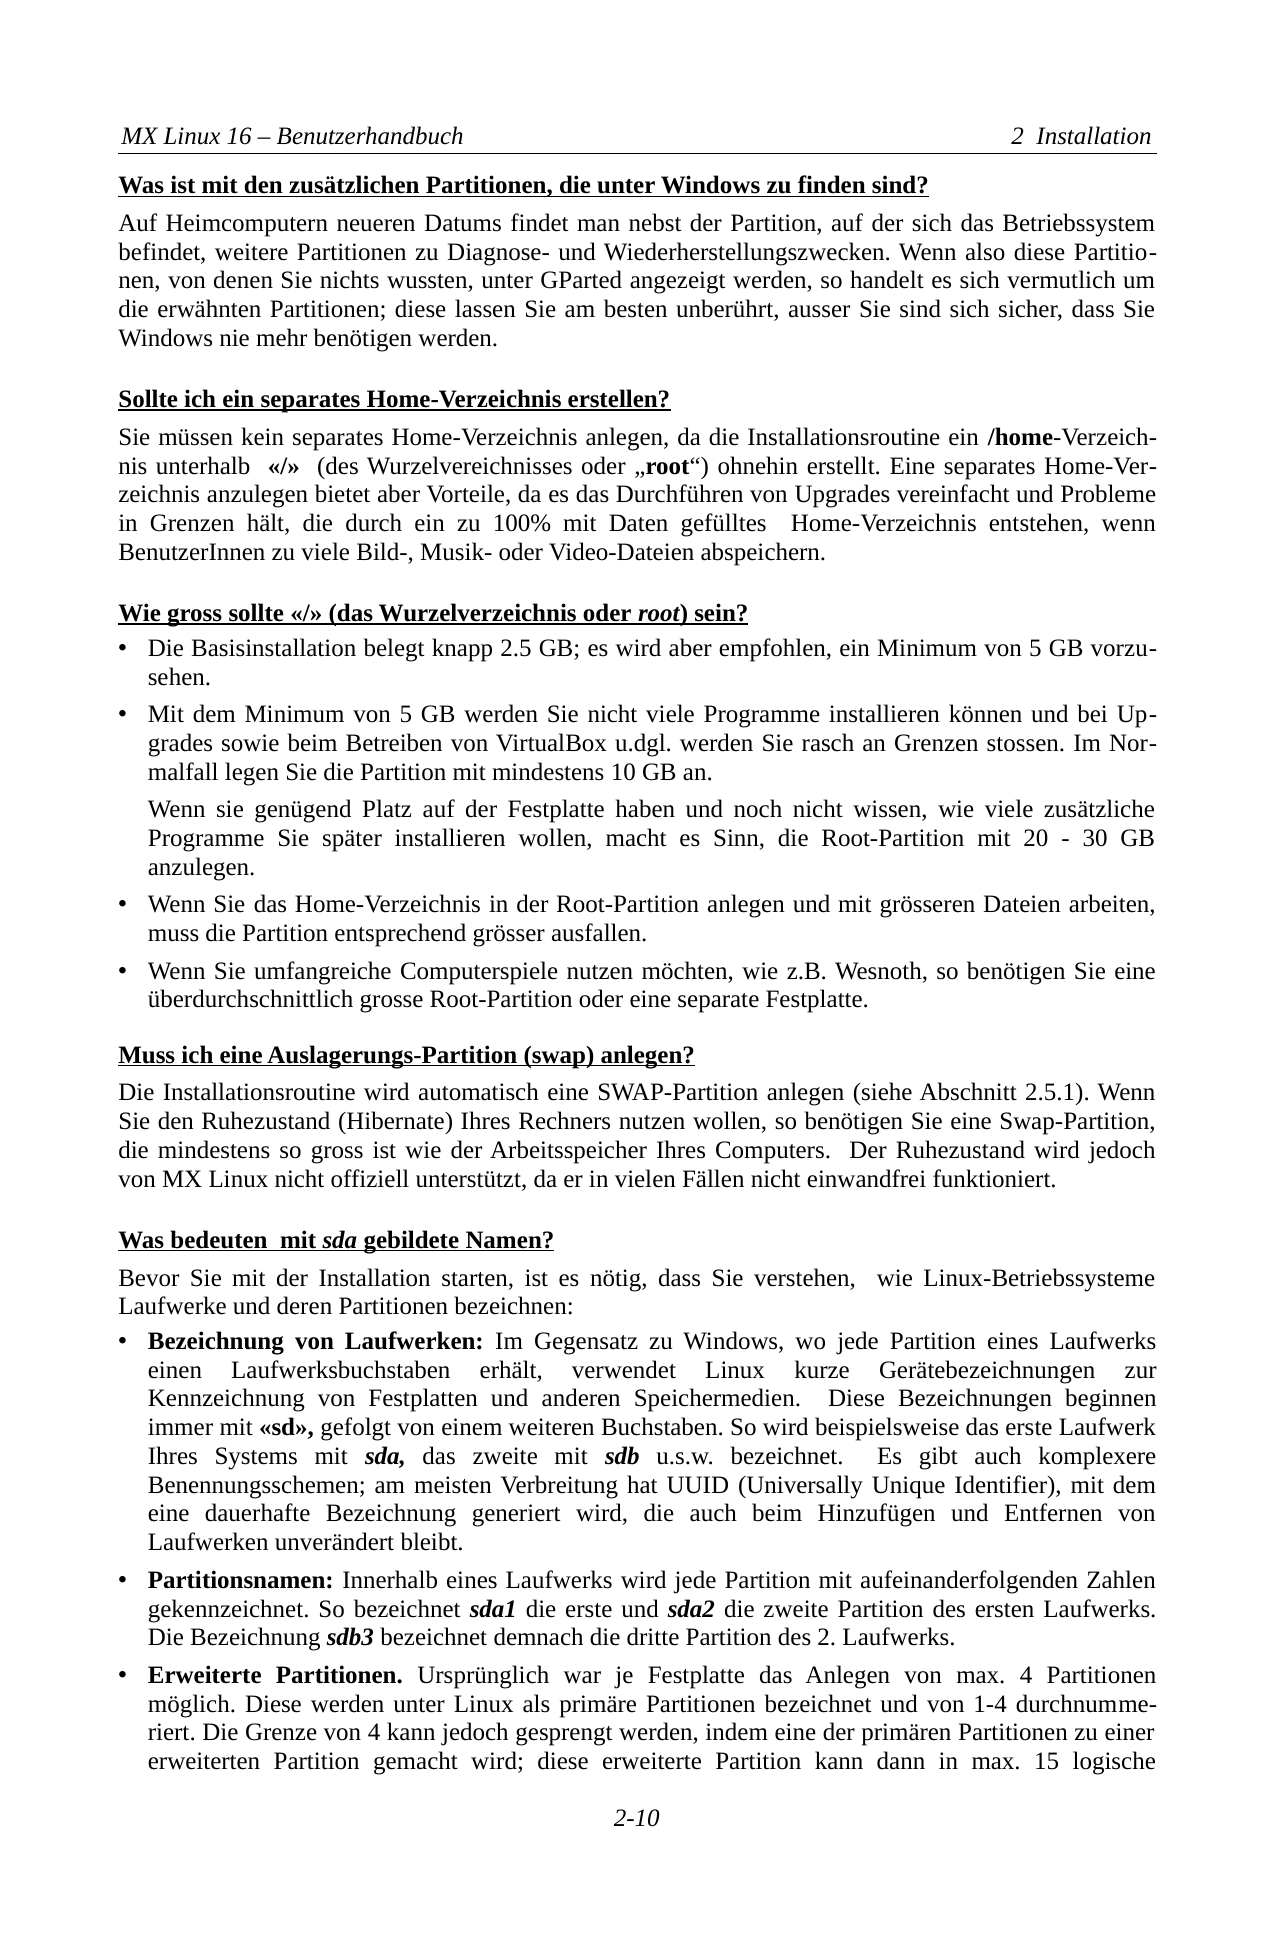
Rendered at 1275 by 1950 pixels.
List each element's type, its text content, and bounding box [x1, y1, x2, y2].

list Bezeichnung von Laufwerken: Im Gegensatz zu Windows, wo jede Partition eines Laufwerks einen Laufwerksbuchstaben erhält, verwendet Linux kurze Gerätebezeichnungen zur Kennzeichnung von Festplatten und anderen Speichermedien. Diese Bezeichnungen beginnen immer mit «sd», gefolgt von einem weiteren Buchstaben. So wird beispielsweise das erste Laufwerk Ihres Systems mit sda, das zweite mit sdb u.s.w. bezeichnet. Es gibt auch komplexere Benennungsschemen; am meisten Verbreitung hat UUID (Universally Unique Identifier), mit dem eine dauerhafte Bezeichnung generiert wird, die auch beim Hinzufügen und Entfernen von Laufwerken unverändert bleibt. [118, 1326, 1157, 1556]
text Muss ich eine Auslagerungs-Partition (swap) anlegen? [118, 1040, 1157, 1069]
text Bevor Sie mit der Installation starten, ist es nötig, dass Sie verstehen, wie Linux-Betriebssysteme Lauf­wer­ke und deren Partitionen bezeichnen: [118, 1263, 1157, 1320]
list Erweiterte Partitionen. Ursprünglich war je Festplatte das Anlegen von max. 4 Partitionen möglich. Diese werden unter Linux als primäre Partitionen bezeichnet und von 1-4 durchnum­me­riert. Die Grenze von 4 kann jedoch gesprengt werden, indem eine der primären Partitionen zu einer erweiterten Partition gemacht wird; diese erweiterte Partition kann dann in max. 15 logische [118, 1660, 1157, 1775]
list Wenn sie genügend Platz auf der Festplatte haben und noch nicht wissen, wie viele zusätzliche Programme Sie später installieren wollen, macht es Sinn, die Root-Partition mit 20 - 30 GB anzulegen. [118, 794, 1157, 881]
text Die Installationsroutine wird automatisch eine SWAP-Partition anlegen (siehe Abschnitt 2.5.1). Wenn Sie den Ruhezustand (Hibernate) Ihres Rechners nutzen wollen, so benötigen Sie eine Swap-Partition, die mindestens so gross ist wie der Arbeitsspeicher Ihres Computers. Der Ruhezustand wird jedoch von MX Linux nicht offiziell unterstützt, da er in vielen Fällen nicht einwandfrei funktioniert. [118, 1077, 1157, 1192]
text Was bedeuten mit sda gebildete Namen? [118, 1225, 1157, 1254]
text Was ist mit den zusätzlichen Partitionen, die unter Windows zu finden sind? [118, 171, 1157, 199]
text Sollte ich ein separates Home-Verzeichnis erstellen? [118, 384, 1157, 413]
list Die Basisinstallation belegt knapp 2.5 GB; es wird aber empfohlen, ein Minimum von 5 GB vorzu­se­hen. [118, 633, 1157, 690]
text Sie müssen kein separates Home-Verzeichnis anlegen, da die Installationsroutine ein /home-Verzeich­nis unterhalb «/» (des Wurzelvereichnisses oder „root“) ohnehin erstellt. Eine separates Home-Ver­zeich­nis anzulegen bietet aber Vorteile, da es das Durchführen von Upgrades vereinfacht und Probleme in Grenzen hält, die durch ein zu 100% mit Daten gefülltes Home-Verzeichnis entstehen, wenn BenutzerInnen zu viele Bild-, Musik- oder Video-Dateien abspeichern. [118, 422, 1157, 566]
list Mit dem Minimum von 5 GB werden Sie nicht viele Programme installieren können und bei Up­grades sowie beim Betreiben von VirtualBox u.dgl. werden Sie rasch an Grenzen stossen. Im Nor­mal­fall legen Sie die Partition mit mindestens 10 GB an. [118, 699, 1157, 786]
list Partitionsnamen: Innerhalb eines Laufwerks wird jede Partition mit aufeinanderfolgenden Zahlen gekennzeichnet. So bezeichnet sda1 die erste und sda2 die zweite Partition des ersten Laufwerks. Die Bezeichnung sdb3 bezeichnet dem­nach die dritte Partition des 2. Laufwerks. [118, 1565, 1157, 1651]
list Wenn Sie umfangreiche Computerspiele nutzen möchten, wie z.B. Wesnoth, so benötigen Sie eine über­durch­schnittlich grosse Root-Partition oder eine separate Festplatte. [118, 956, 1157, 1013]
list Wenn Sie das Home-Verzeichnis in der Root-Partition anlegen und mit grösseren Dateien arbeiten, muss die Partition entsprechend grösser ausfallen. [118, 889, 1157, 947]
text Auf Heimcomputern neueren Datums findet man nebst der Partition, auf der sich das Betriebssystem be­fin­det, weitere Partitionen zu Diagnose- und Wiederherstellungszwecken. Wenn also diese Partitio­nen, von denen Sie nichts wussten, unter GParted angezeigt werden, so handelt es sich vermutlich um die erwähnten Partitionen; diese lassen Sie am besten unberührt, ausser Sie sind sich sicher, dass Sie Windows nie mehr benötigen werden. [118, 208, 1157, 352]
text Wie gross sollte «/» (das Wurzelverzeichnis oder root) sein? [118, 598, 1157, 627]
